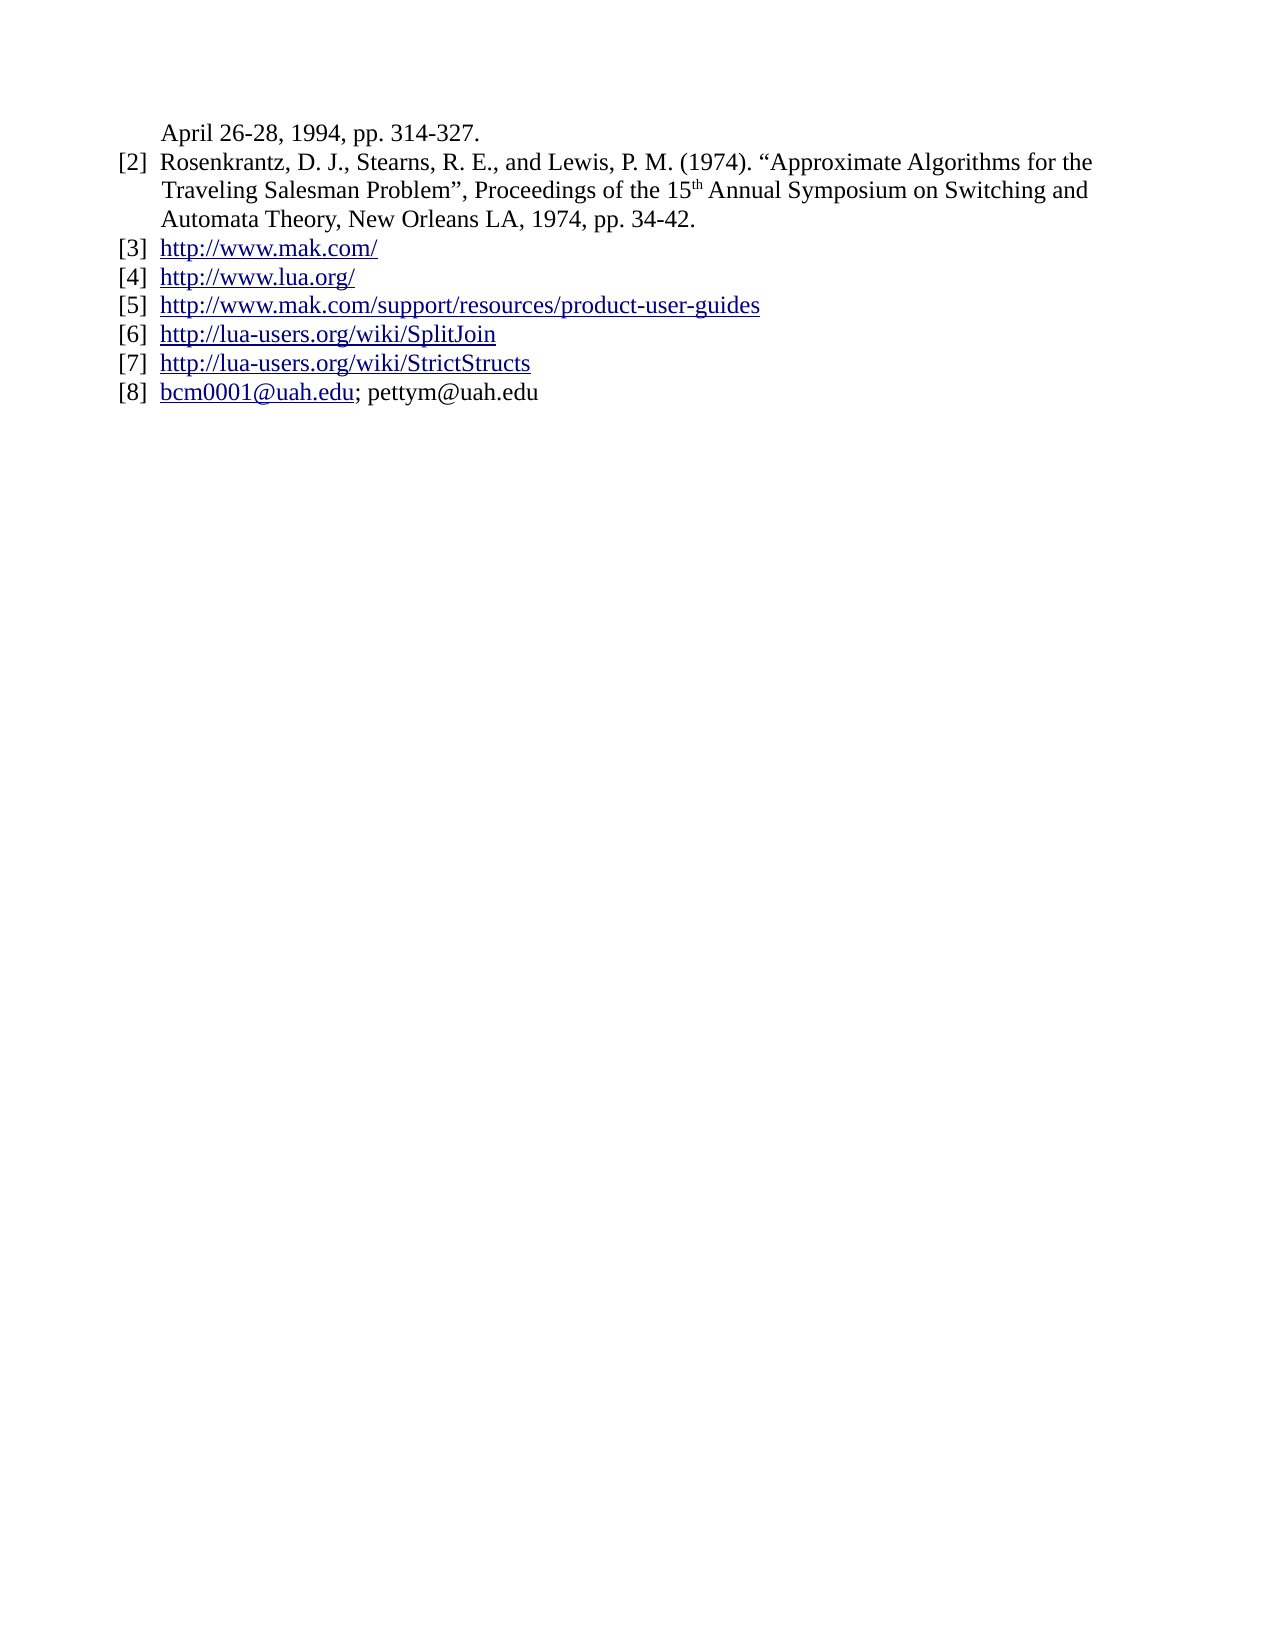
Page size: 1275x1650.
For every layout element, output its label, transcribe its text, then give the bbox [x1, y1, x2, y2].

text [8] bcm0001@uah.edu; pettym@uah.edu [118, 377, 1157, 406]
text April 26-28, 1994, pp. 314-327. [118, 118, 1157, 147]
text [7] http://lua-users.org/wiki/StrictStructs [118, 348, 1157, 377]
text [2] Rosenkrantz, D. J., Stearns, R. E., and Lewis, P. M. (1974). “Approximate Algorithms for the [118, 147, 1157, 176]
text [3] http://www.mak.com/ [118, 233, 1157, 262]
text [5] http://www.mak.com/support/resources/product-user-guides [118, 291, 1157, 319]
text [6] http://lua-users.org/wiki/SplitJoin [118, 319, 1157, 348]
text Automata Theory, New Orleans LA, 1974, pp. 34-42. [118, 204, 1157, 233]
text [4] http://www.lua.org/ [118, 262, 1157, 291]
text Traveling Salesman Problem”, Proceedings of the 15th Annual Symposium on Switching and [118, 176, 1157, 204]
